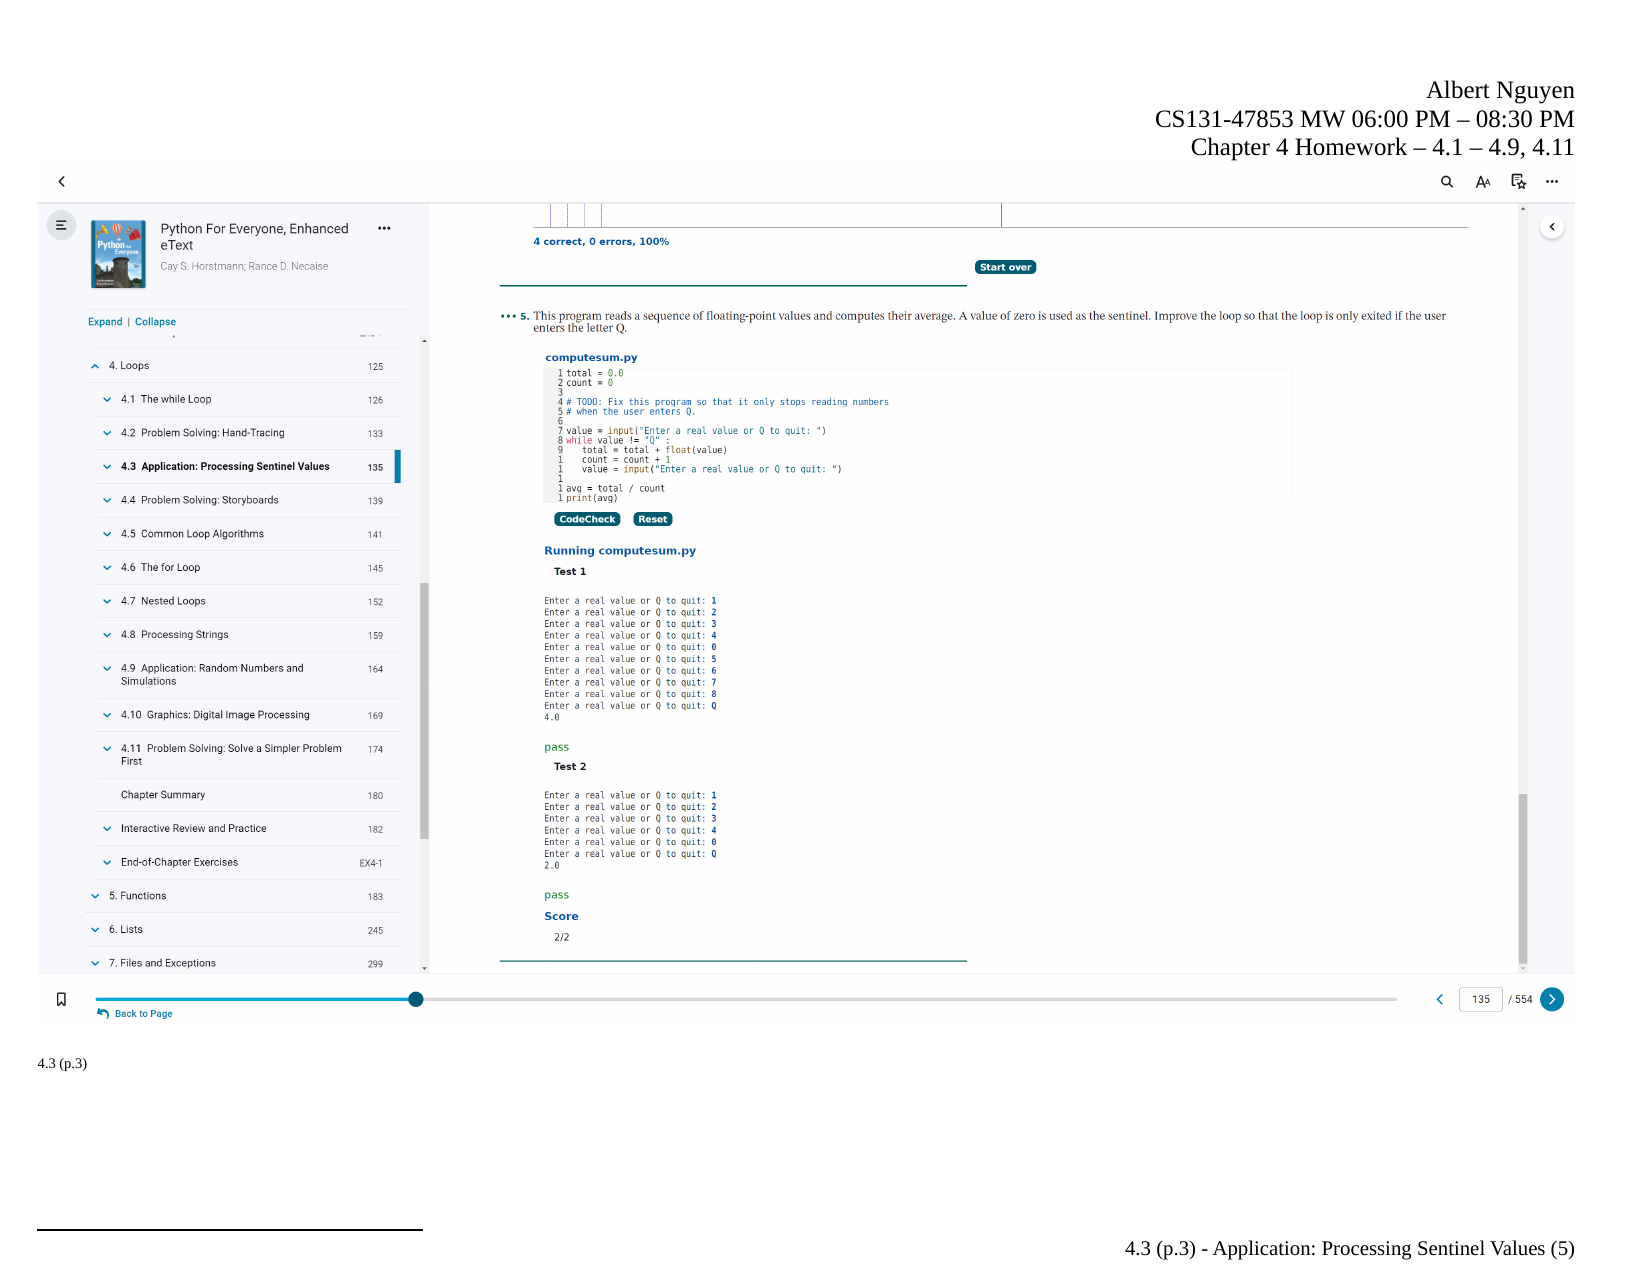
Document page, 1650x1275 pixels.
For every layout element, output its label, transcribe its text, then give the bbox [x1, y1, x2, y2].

picture [37, 161, 1575, 1026]
text - Application: Processing Sentinel Values (5) [37, 1236, 1575, 1260]
